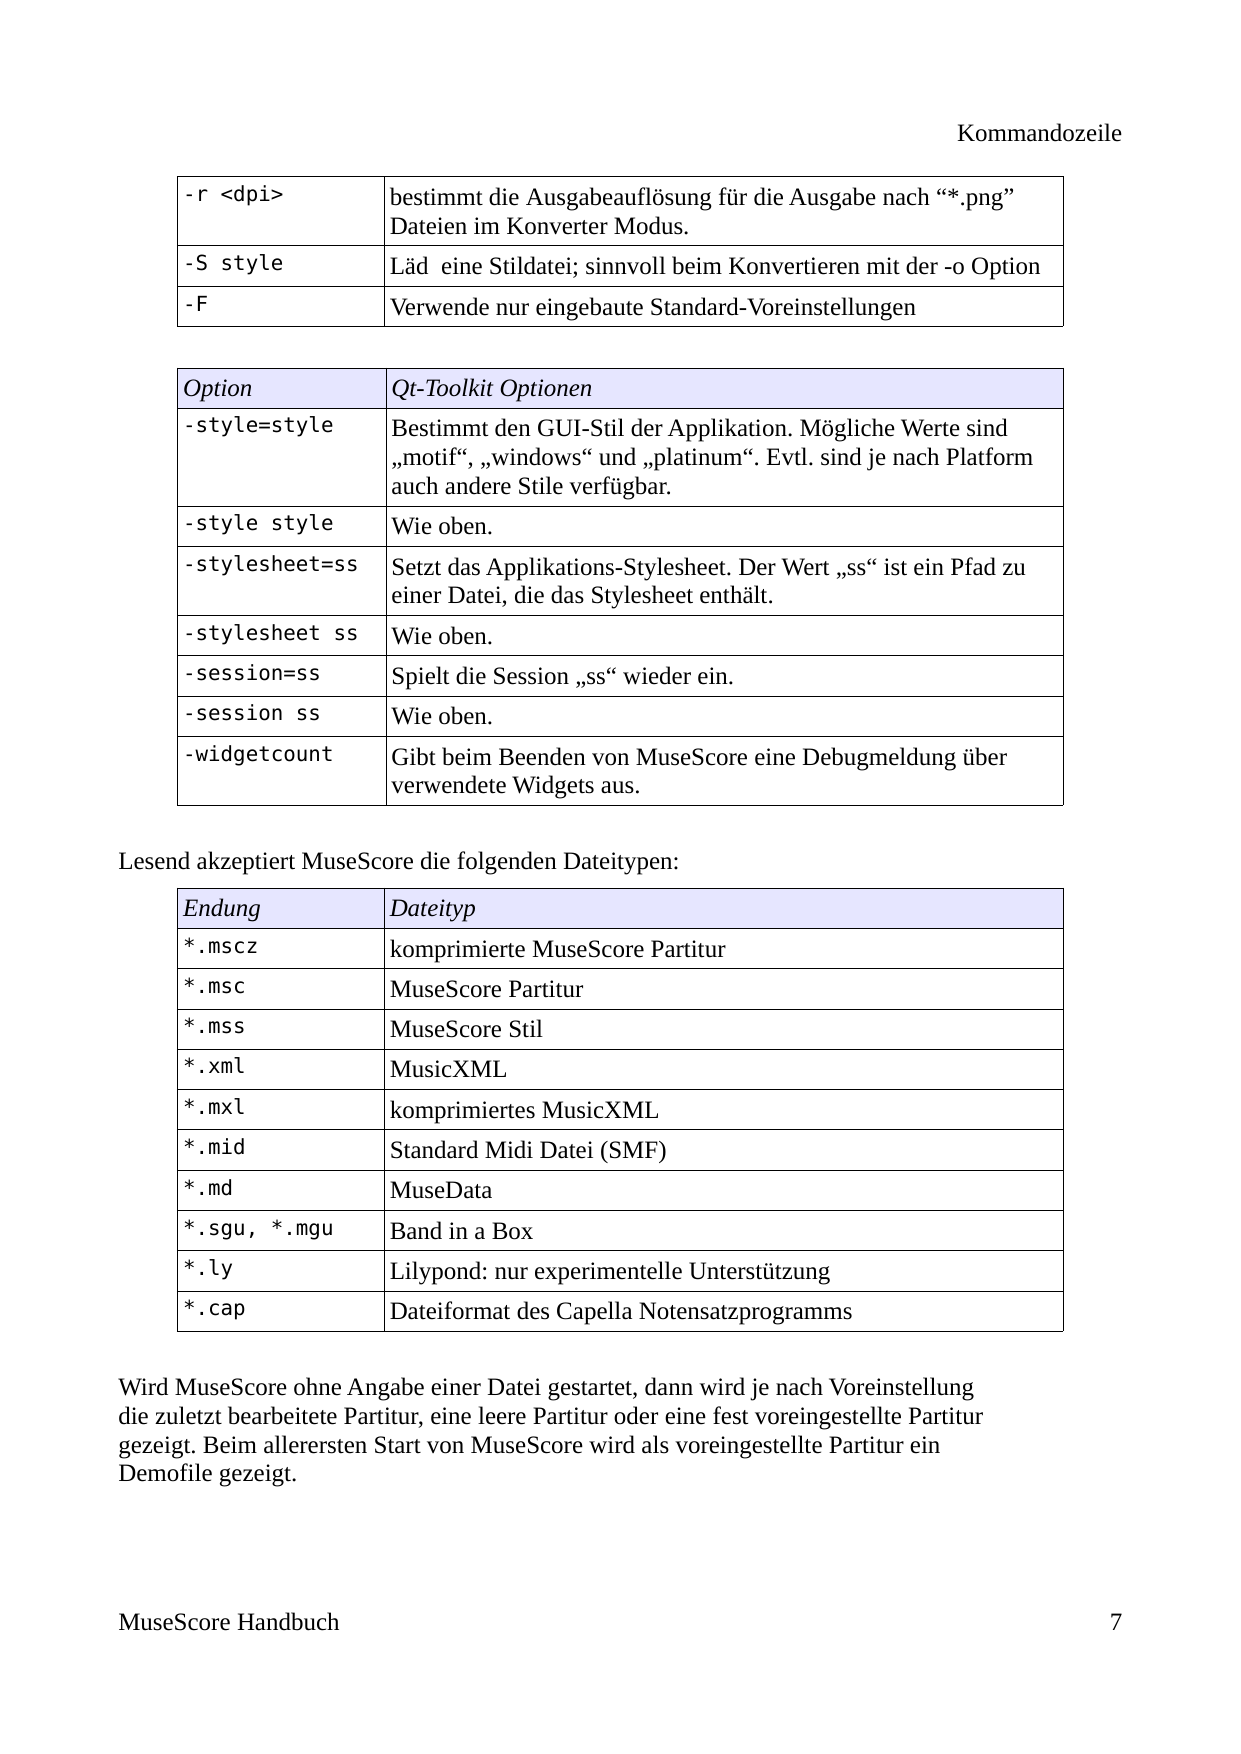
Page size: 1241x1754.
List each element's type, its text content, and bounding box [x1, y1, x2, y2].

table_cell -r <dpi> [178, 177, 384, 245]
table_cell *.mxl [178, 1090, 384, 1129]
table_header Dateityp [385, 889, 1063, 928]
table_cell -F [178, 287, 384, 326]
table_cell *.mscz [178, 929, 384, 968]
table_cell Wie oben. [387, 507, 1063, 546]
table_cell komprimierte MuseScore Partitur [385, 929, 1063, 968]
table_cell Wie oben. [387, 616, 1063, 655]
table_cell komprimiertes MusicXML [385, 1090, 1063, 1129]
table_cell Läd eine Stildatei; sinnvoll beim Konvertieren mit der -o Option [385, 246, 1063, 286]
table_cell *.cap [178, 1292, 384, 1331]
table_cell -session=ss [178, 656, 386, 696]
table_cell *.ly [178, 1251, 384, 1291]
table_header Endung [178, 889, 384, 928]
table_cell Band in a Box [385, 1211, 1063, 1250]
table_cell Setzt das Applikations-Stylesheet. Der Wert „ss“ ist ein Pfad zu einer Datei, die das Stylesheet enthält. [387, 547, 1063, 615]
table_cell -stylesheet ss [178, 616, 386, 655]
table_cell Bestimmt den GUI-Stil der Applikation. Mögliche Werte sind „motif“, „windows“ und „platinum“. Evtl. sind je nach Platform auch andere Stile verfügbar. [387, 409, 1063, 506]
table_cell -widgetcount [178, 737, 386, 805]
table_cell MuseScore Partitur [385, 969, 1063, 1008]
table_cell *.sgu, *.mgu [178, 1211, 384, 1250]
table_cell MuseScore Stil [385, 1010, 1063, 1049]
table_cell Dateiformat des Capella Notensatzprogramms [385, 1292, 1063, 1331]
table_cell Lilypond: nur experimentelle Unterstützung [385, 1251, 1063, 1291]
table_cell Spielt die Session „ss“ wieder ein. [387, 656, 1063, 696]
table_cell *.msc [178, 969, 384, 1008]
table_cell Wie oben. [387, 697, 1063, 736]
table_header Qt-Toolkit Optionen [387, 369, 1063, 408]
table_cell -stylesheet=ss [178, 547, 386, 615]
table_cell bestimmt die Ausgabeauflösung für die Ausgabe nach “*.png” Dateien im Konverter Modus. [385, 177, 1063, 245]
table_cell *.xml [178, 1050, 384, 1089]
table_cell MuseData [385, 1171, 1063, 1210]
table_cell MusicXML [385, 1050, 1063, 1089]
table_cell Gibt beim Beenden von MuseScore eine Debugmeldung über verwendete Widgets aus. [387, 737, 1063, 805]
table_header Option [178, 369, 386, 408]
table_cell -style style [178, 507, 386, 546]
table_cell -S style [178, 246, 384, 286]
text Lesend akzeptiert MuseScore die folgenden Dateitypen: [118, 846, 1004, 875]
table_cell -session ss [178, 697, 386, 736]
text Wird MuseScore ohne Angabe einer Datei gestartet, dann wird je nach Voreinstellung die zuletzt bearbeitete Partitur, eine leere Partitur oder eine fest voreingestellte Partitur gezeigt. Beim allerersten Start von MuseScore wird als voreingestellte Partitur ein Demofile gezeigt. [118, 1372, 1004, 1487]
table_cell *.mss [178, 1010, 384, 1049]
table_cell -style=style [178, 409, 386, 506]
table_cell Standard Midi Datei (SMF) [385, 1130, 1063, 1170]
table_cell *.md [178, 1171, 384, 1210]
table_cell Verwende nur eingebaute Standard-Voreinstellungen [385, 287, 1063, 326]
table_cell *.mid [178, 1130, 384, 1170]
